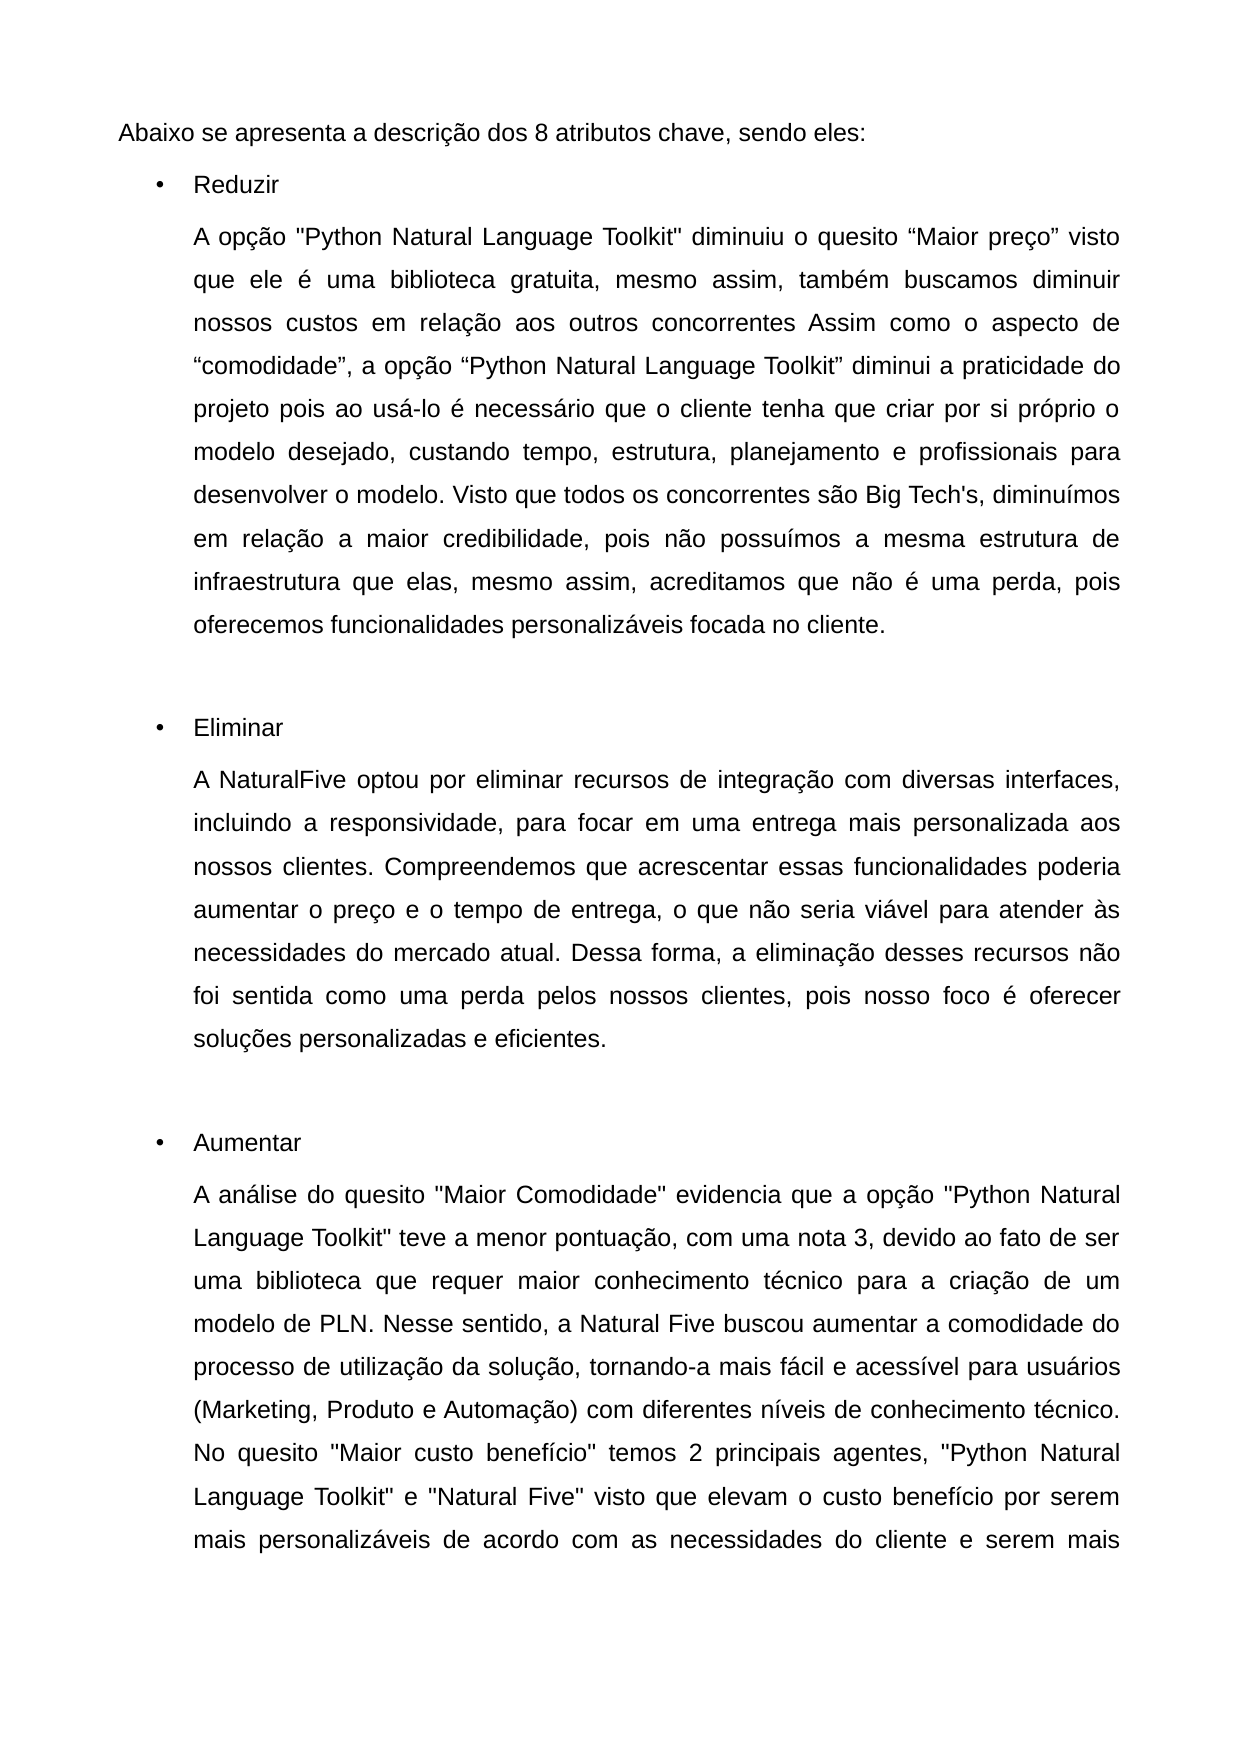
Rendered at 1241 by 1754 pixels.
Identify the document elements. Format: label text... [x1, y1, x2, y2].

list A opção "Python Natural Language Toolkit" diminuiu o quesito “Maior preço” visto que ele é uma biblioteca gratuita, mesmo assim, também buscamos diminuir nossos custos em relação aos outros concorrentes Assim como o aspecto de “comodidade”, a opção “Python Natural Language Toolkit” diminui a praticidade do projeto pois ao usá-lo é necessário que o cliente tenha que criar por si próprio o modelo desejado, custando tempo, estrutura, planejamento e profissionais para desenvolver o modelo. Visto que todos os concorrentes são Big Tech's, diminuímos em relação a maior credibilidade, pois não possuímos a mesma estrutura de infraestrutura que elas, mesmo assim, acreditamos que não é uma perda, pois oferecemos funcionalidades personalizáveis focada no cliente. [156, 222, 1122, 639]
text Abaixo se apresenta a descrição dos 8 atributos chave, sendo eles: [118, 118, 1122, 147]
list Aumentar [156, 1128, 1122, 1157]
list A análise do quesito "Maior Comodidade" evidencia que a opção "Python Natural Language Toolkit" teve a menor pontuação, com uma nota 3, devido ao fato de ser uma biblioteca que requer maior conhecimento técnico para a criação de um modelo de PLN. Nesse sentido, a Natural Five buscou aumentar a comodidade do processo de utilização da solução, tornando-a mais fácil e acessível para usuários (Marketing, Produto e Automação) com diferentes níveis de conhecimento técnico. No quesito "Maior custo benefício" temos 2 principais agentes, "Python Natural Language Toolkit" e "Natural Five" visto que elevam o custo benefício por serem mais personalizáveis de acordo com as necessidades do cliente e serem mais [156, 1179, 1122, 1553]
list A NaturalFive optou por eliminar recursos de integração com diversas interfaces, incluindo a responsividade, para focar em uma entrega mais personalizada aos nossos clientes. Compreendemos que acrescentar essas funcionalidades poderia aumentar o preço e o tempo de entrega, o que não seria viável para atender às necessidades do mercado atual. Dessa forma, a eliminação desses recursos não foi sentida como uma perda pelos nossos clientes, pois nosso foco é oferecer soluções personalizadas e eficientes. [156, 765, 1122, 1053]
list Eliminar [156, 713, 1122, 742]
list Reduzir [156, 170, 1122, 199]
